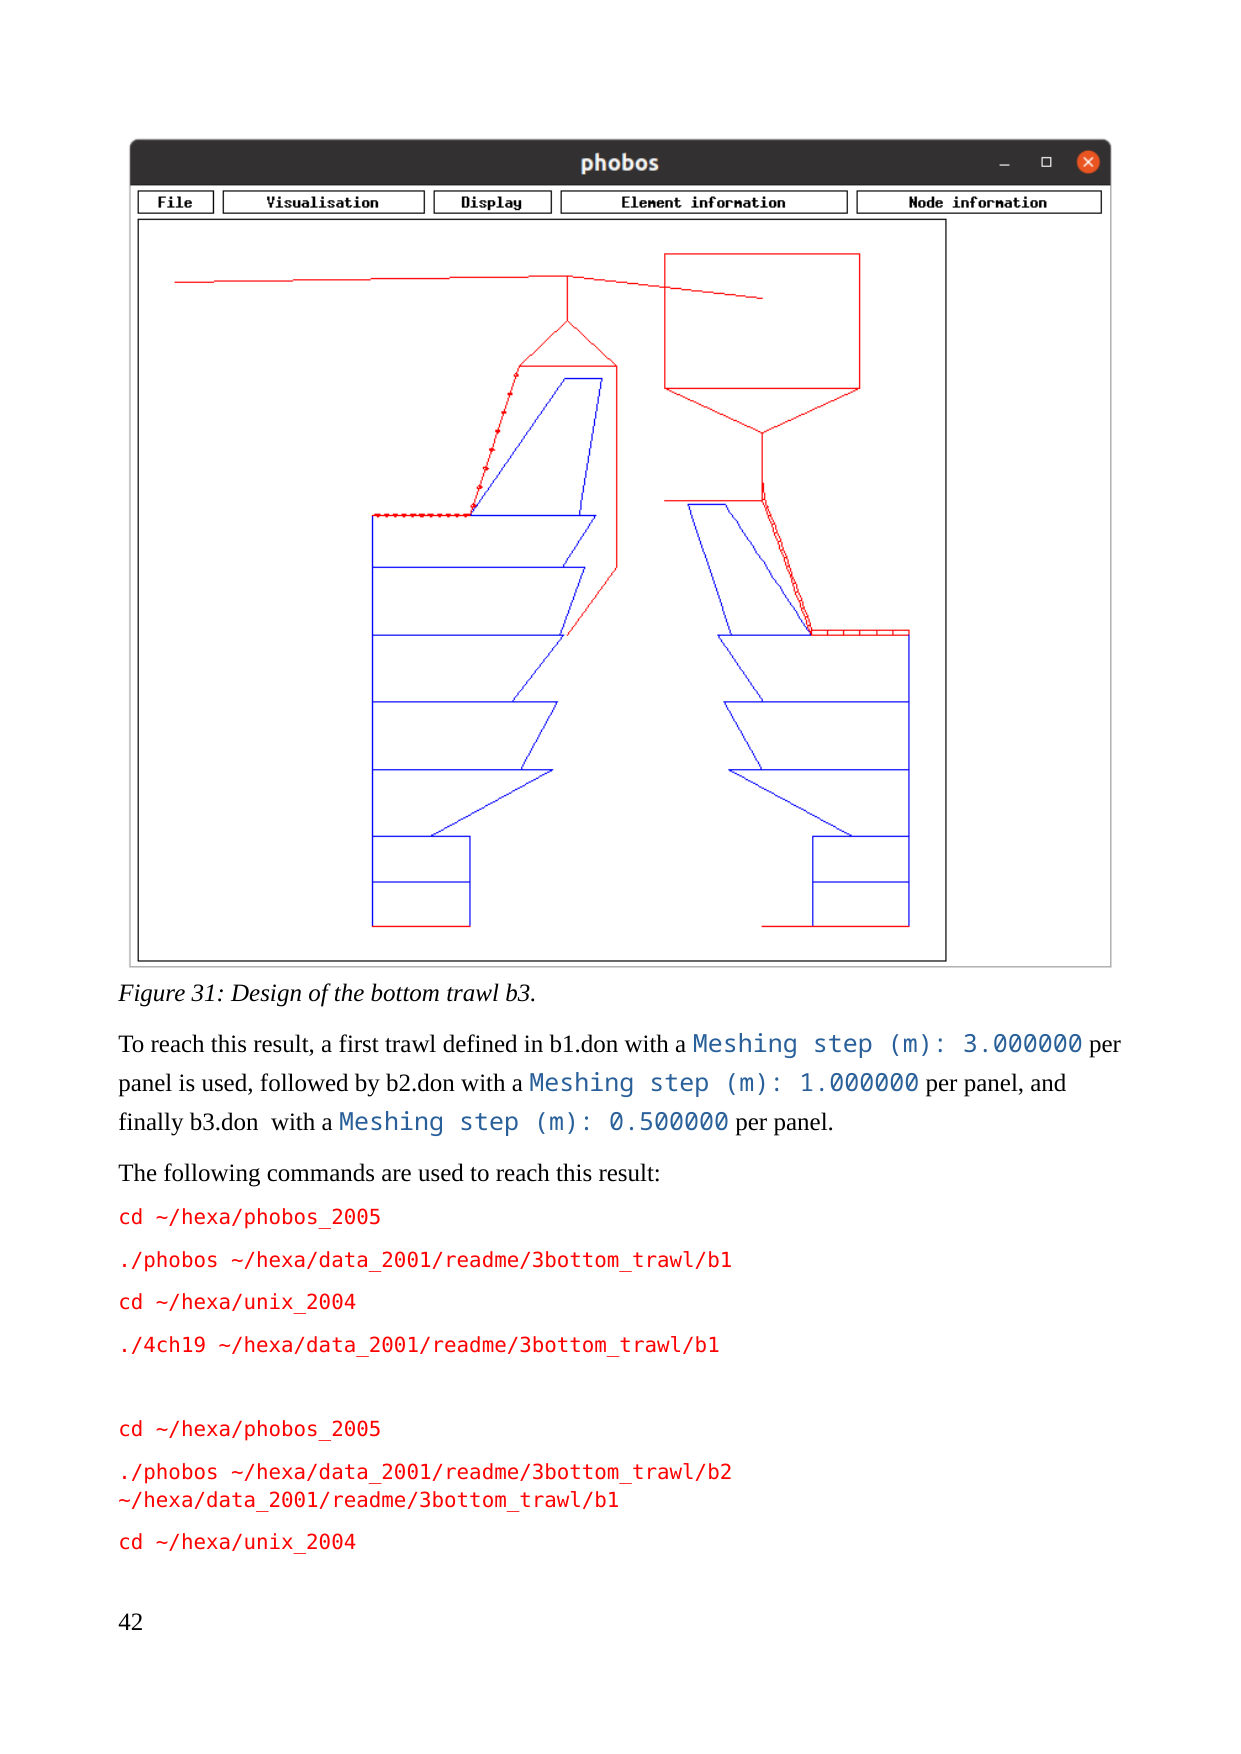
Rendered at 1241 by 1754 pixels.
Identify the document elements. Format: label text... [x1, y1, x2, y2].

text ./4ch19 ~/hexa/data_2001/readme/3bottom_trawl/b1 [118, 1333, 1122, 1357]
text cd ~/hexa/unix_2004 [118, 1290, 1122, 1314]
text ./phobos ~/hexa/data_2001/readme/3bottom_trawl/b2 ~/hexa/data_2001/readme/3bottom_trawl/b1 [118, 1460, 1122, 1512]
picture [118, 130, 1123, 979]
text cd ~/hexa/unix_2004 [118, 1530, 1122, 1554]
text cd ~/hexa/phobos_2005 [118, 1205, 1122, 1230]
text The following commands are used to reach this result: [118, 1158, 1122, 1187]
text Figure 31: Design of the bottom trawl b3. [118, 979, 1122, 1007]
text To reach this result, a first trawl defined in b1.don with a Meshing step (m): 3.000000 per panel is used, followed by b2.don with a Meshing step (m): 1.000000 per panel, and finally b3.don with a Meshing step (m): 0.500000 per panel. [118, 1026, 1122, 1138]
text cd ~/hexa/phobos_2005 [118, 1417, 1122, 1442]
text ./phobos ~/hexa/data_2001/readme/3bottom_trawl/b1 [118, 1248, 1122, 1272]
